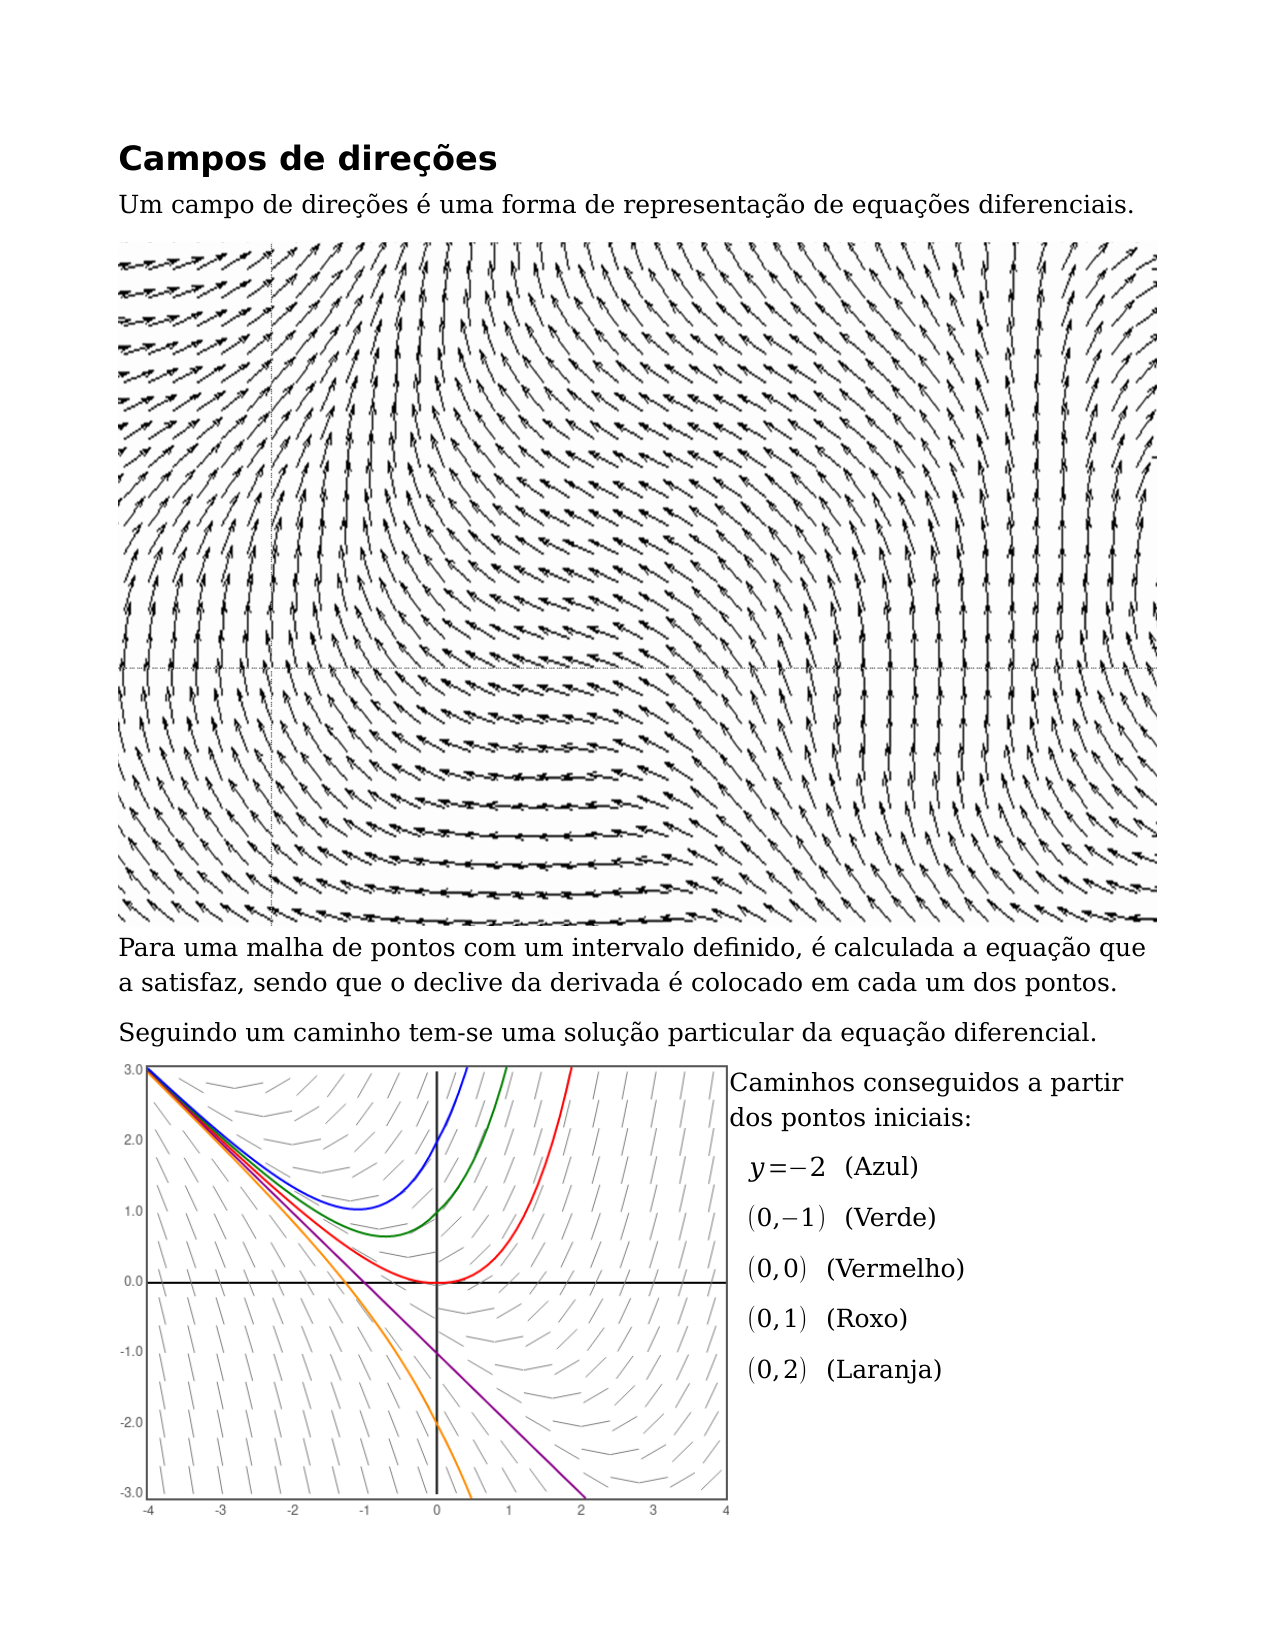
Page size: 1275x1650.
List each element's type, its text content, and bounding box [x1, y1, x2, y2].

text Um campo de direções é uma forma de representação de equações diferenciais. [118, 191, 1157, 220]
text Seguindo um caminho tem-se uma solução particular da equação diferencial. [118, 1018, 1157, 1047]
text (Laranja) [730, 1355, 1157, 1386]
text (Verde) [730, 1203, 1157, 1233]
text Caminhos conseguidos a partir dos pontos iniciais: [730, 1068, 1157, 1132]
text (Vermelho) [730, 1254, 1157, 1284]
text Para uma malha de pontos com um intervalo definido, é calculada a equação que a satisfaz, sendo que o declive da derivada é colocado em cada um dos pontos. [118, 928, 1157, 998]
picture [118, 1058, 730, 1519]
text (Roxo) [730, 1304, 1157, 1335]
subtitle Campos de direções [118, 139, 1157, 178]
text (Azul) [730, 1152, 1157, 1183]
picture [118, 240, 1157, 928]
